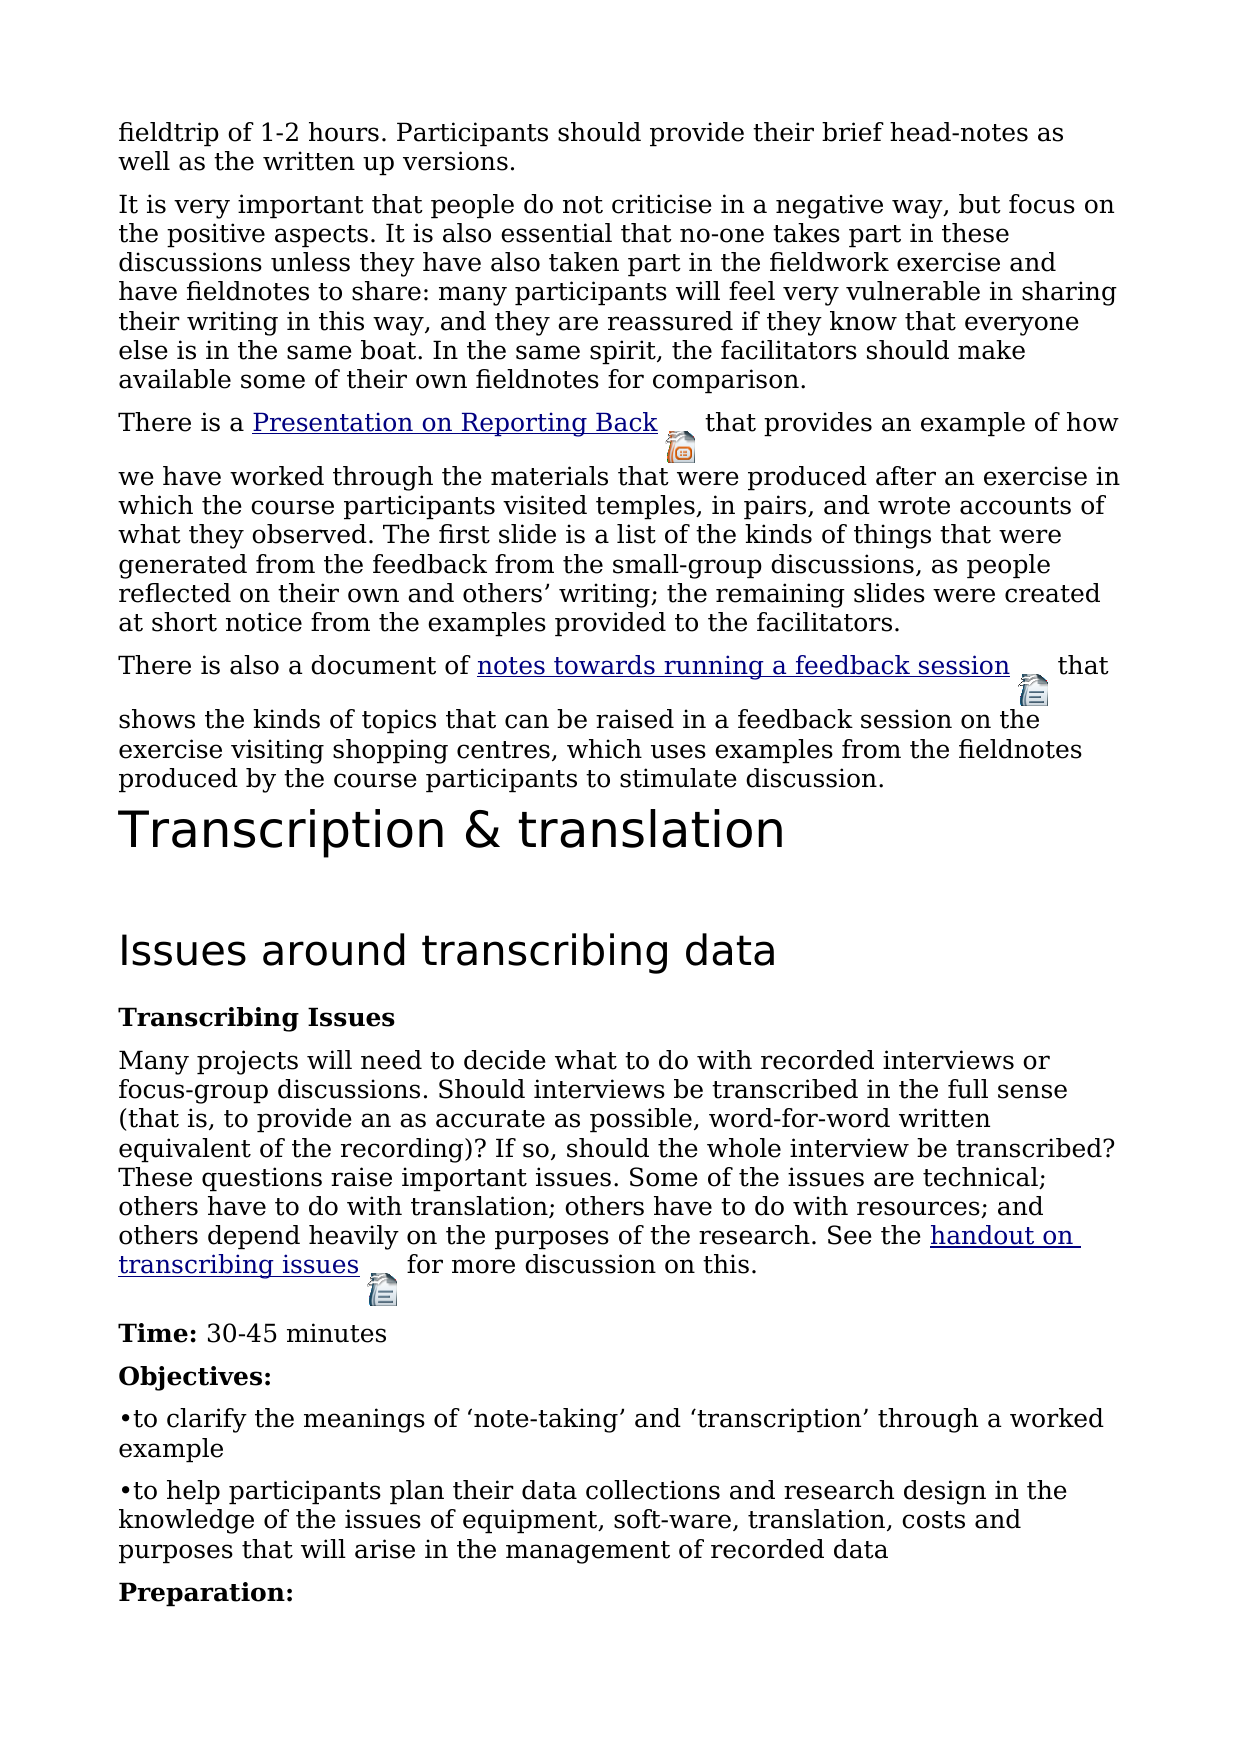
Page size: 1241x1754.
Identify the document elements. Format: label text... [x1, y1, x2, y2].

subtitle Transcription & translation [118, 801, 1122, 859]
picture [367, 1273, 399, 1306]
text There is a Presentation on Reporting Back that provides an example of how we have worked through the materials that were produced after an exercise in which the course participants visited temples, in pairs, and wrote accounts of what they observed. The first slide is a list of the kinds of things that were generated from the feedback from the small-group discussions, as people reflected on their own and others’ writing; the remaining slides were created at short notice from the examples provided to the facilitators. [118, 408, 1122, 637]
picture [1018, 674, 1050, 706]
text Transcribing Issues [118, 1003, 1122, 1033]
subtitle Issues around transcribing data [118, 926, 1122, 975]
text Objectives: [118, 1362, 1122, 1391]
text fieldtrip of 1-2 hours. Participants should provide their brief head-notes as well as the written up versions. [118, 118, 1122, 176]
text Preparation: [118, 1577, 1122, 1607]
text There is also a document of notes towards running a feedback session that shows the kinds of topics that can be raised in a feedback session on the exercise visiting shopping centres, which uses examples from the fieldnotes produced by the course participants to stimulate discussion. [118, 651, 1122, 793]
text Many projects will need to decide what to do with recorded interviews or focus-group discussions. Should interviews be transcribed in the full sense (that is, to provide an as accurate as possible, word-for-word written equivalent of the recording)? If so, should the whole interview be transcribed? These questions raise important issues. Some of the issues are technical; others have to do with translation; others have to do with resources; and others depend heavily on the purposes of the research. See the handout on transcribing issues for more discussion on this. [118, 1046, 1122, 1305]
list to clarify the meanings of ‘note-taking’ and ‘transcription’ through a worked example [118, 1404, 1122, 1463]
text Time: 30-45 minutes [118, 1319, 1122, 1348]
text It is very important that people do not criticise in a negative way, but focus on the positive aspects. It is also essential that no-one takes part in these discussions unless they have also taken part in the fieldwork exercise and have fieldnotes to share: many participants will feel very vulnerable in sharing their writing in this way, and they are reassured if they know that everyone else is in the same boat. In the same spirit, the facilitators should make available some of their own fieldnotes for comparison. [118, 190, 1122, 394]
picture [665, 431, 697, 463]
list to help participants plan their data collections and research design in the knowledge of the issues of equipment, soft-ware, translation, costs and purposes that will arise in the management of recorded data [118, 1476, 1122, 1564]
